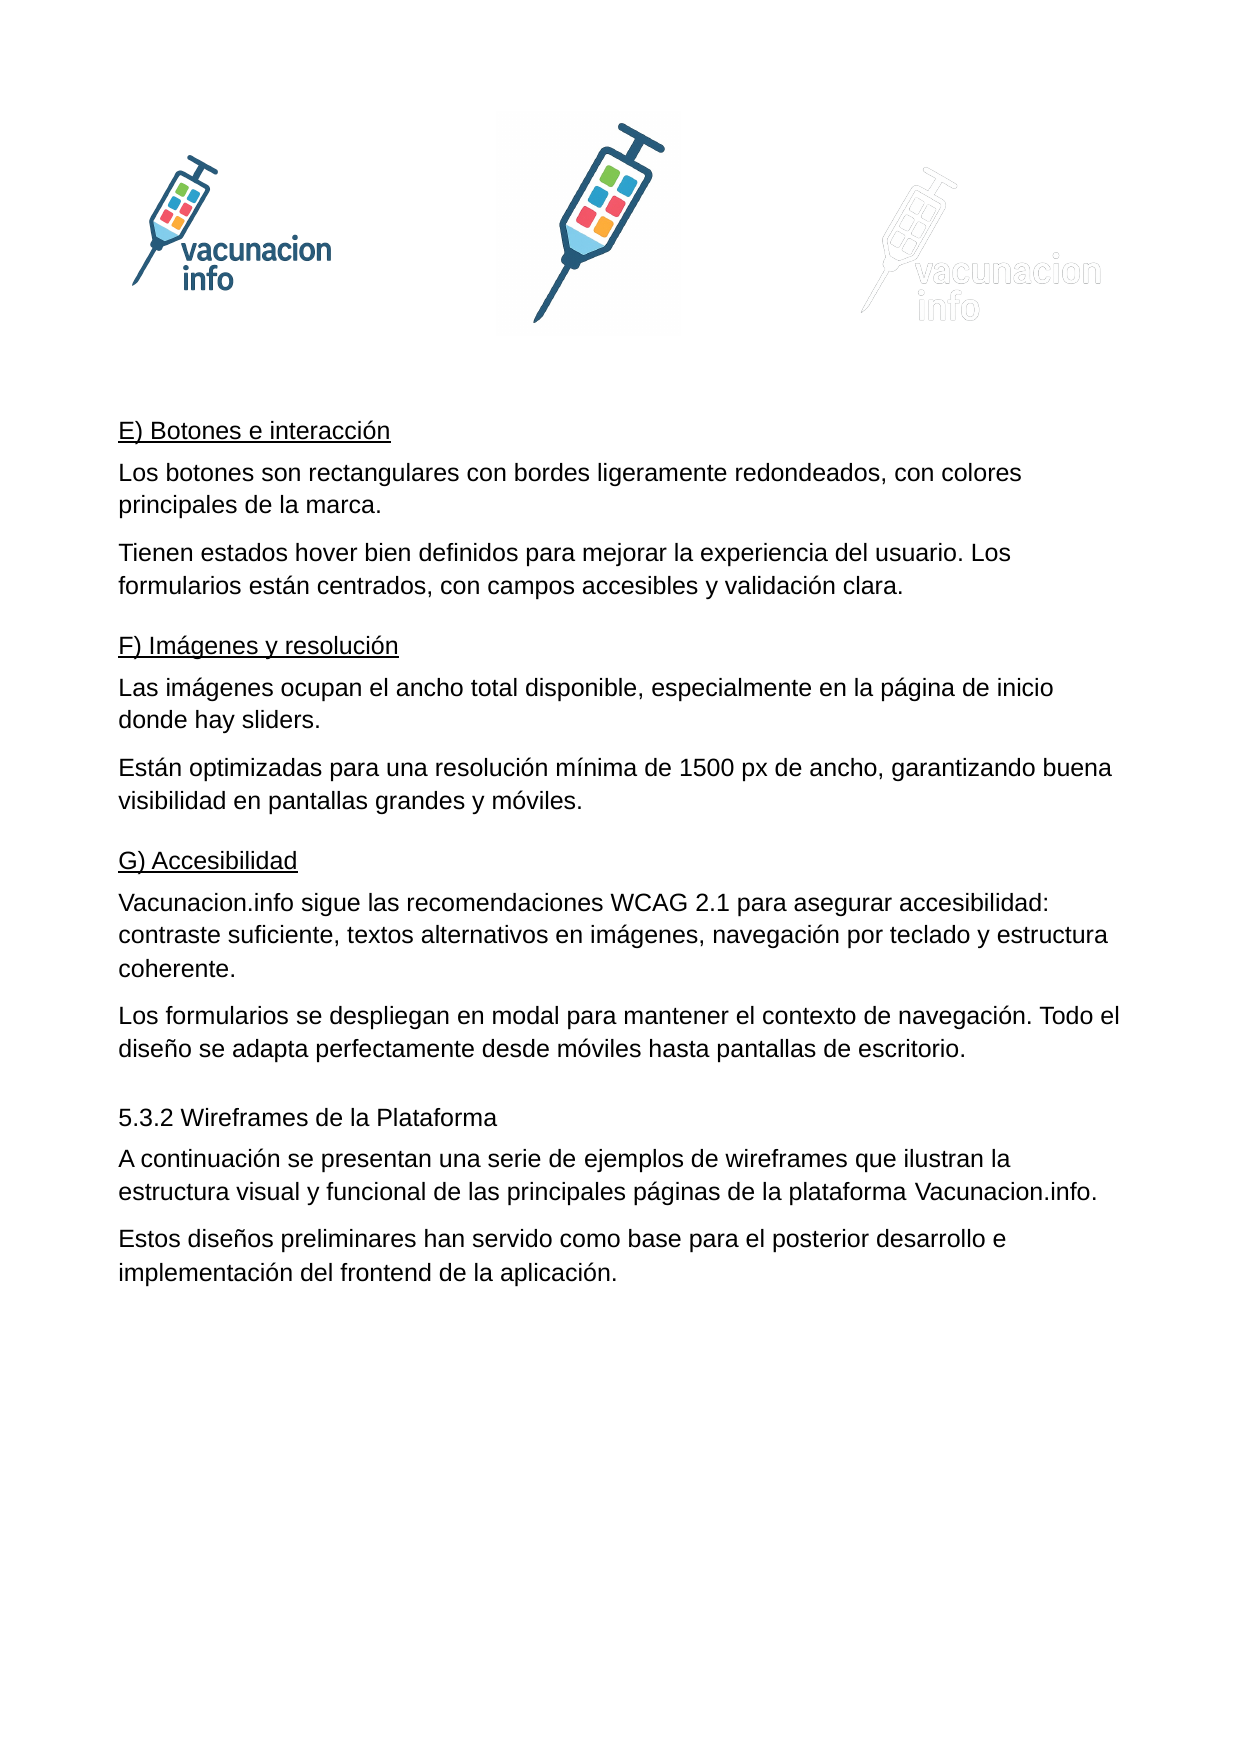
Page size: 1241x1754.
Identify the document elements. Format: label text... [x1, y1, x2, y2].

subtitle E) Botones e interacción [118, 416, 1122, 445]
subtitle F) Imágenes y resolución [118, 631, 1122, 660]
text Vacunacion.info sigue las recomendaciones WCAG 2.1 para asegurar accesibilidad: contraste suficiente, textos alternativos en imágenes, navegación por teclado y estructura coherente. [118, 887, 1122, 982]
text Los formularios se despliegan en modal para mantener el contexto de navegación. Todo el diseño se adapta perfectamente desde móviles hasta pantallas de escritorio. [118, 1001, 1122, 1063]
text Estos diseños preliminares han servido como base para el posterior desarrollo e implementación del frontend de la aplicación. [118, 1224, 1122, 1286]
text Los botones son rectangulares con bordes ligeramente redondeados, con colores principales de la marca. [118, 457, 1122, 519]
text Están optimizadas para una resolución mínima de 1500 px de ancho, garantizando buena visibilidad en pantallas grandes y móviles. [118, 753, 1122, 815]
text A continuación se presentan una serie de ejemplos de wireframes que ilustran la estructura visual y funcional de las principales páginas de la plataforma Vacunacion.info. [118, 1144, 1122, 1206]
text Las imágenes ocupan el ancho total disponible, especialmente en la página de inicio donde hay sliders. [118, 672, 1122, 734]
picture [830, 107, 1128, 405]
text Tienen estados hover bien definidos para mejorar la experiencia del usuario. Los formularios están centrados, con campos accesibles y validación clara. [118, 538, 1122, 600]
picture [495, 111, 682, 336]
subtitle 5.3.2 Wireframes de la Plataforma [118, 1103, 1122, 1131]
subtitle G) Accesibilidad [118, 846, 1122, 875]
picture [107, 110, 353, 356]
